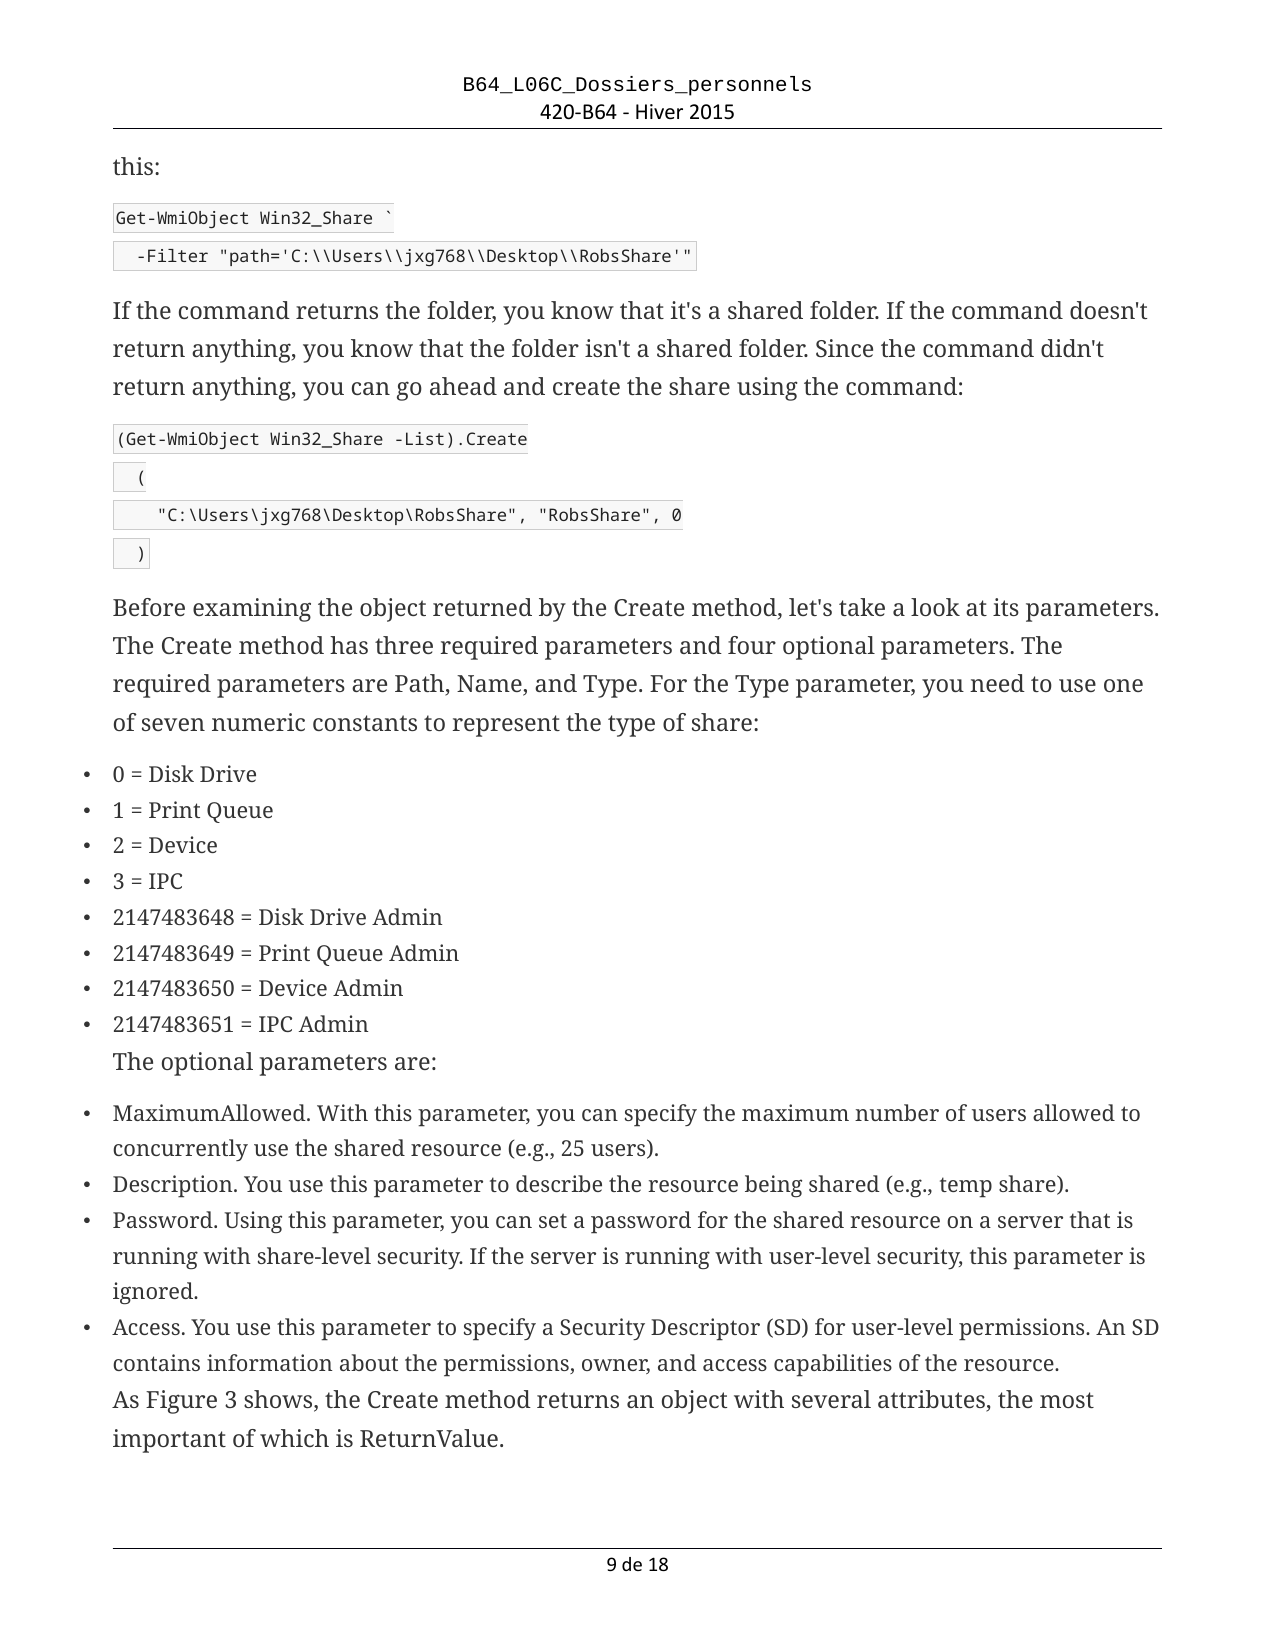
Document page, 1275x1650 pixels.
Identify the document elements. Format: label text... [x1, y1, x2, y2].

text The optional parameters are: [112, 1045, 1162, 1077]
text (Get-WmiObject Win32_Share -List).Create ( "C:\Users\jxg768\Desktop\RobsShare", "RobsShare", 0 ) [112, 423, 1162, 568]
list 3 = IPC [112, 866, 1162, 896]
text this: [112, 150, 1162, 182]
list 2147483648 = Disk Drive Admin [112, 902, 1162, 932]
text As Figure 3 shows, the Create method returns an object with several attributes, the most important of which is ReturnValue. [112, 1383, 1162, 1454]
list 2147483651 = IPC Admin [112, 1009, 1162, 1039]
text Before examining the object returned by the Create method, let's take a look at its parameters. The Create method has three required parameters and four optional parameters. The required parameters are Path, Name, and Type. For the Type parameter, you need to use one of seven numeric constants to represent the type of share: [112, 591, 1162, 738]
list MaximumAllowed. With this parameter, you can specify the maximum number of users allowed to concurrently use the shared resource (e.g., 25 users). [112, 1098, 1162, 1163]
list Access. You use this parameter to specify a Security Descriptor (SD) for user-level permissions. An SD contains information about the permissions, owner, and access capabilities of the resource. [112, 1312, 1162, 1378]
list 2147483650 = Device Admin [112, 973, 1162, 1003]
list 0 = Disk Drive [112, 759, 1162, 789]
list Description. You use this parameter to describe the resource being shared (e.g., temp share). [112, 1169, 1162, 1199]
text Get-WmiObject Win32_Share ` -Filter "path='C:\\Users\\jxg768\\Desktop\\RobsShare'" [112, 203, 1162, 271]
list 1 = Print Queue [112, 795, 1162, 824]
list Password. Using this parameter, you can set a password for the shared resource on a server that is running with share-level security. If the server is running with user-level security, this parameter is ignored. [112, 1205, 1162, 1306]
list 2147483649 = Print Queue Admin [112, 938, 1162, 967]
text If the command returns the folder, you know that it's a shared folder. If the command doesn't return anything, you know that the folder isn't a shared folder. Since the command didn't return anything, you can go ahead and create the share using the command: [112, 294, 1162, 403]
list 2 = Device [112, 830, 1162, 860]
